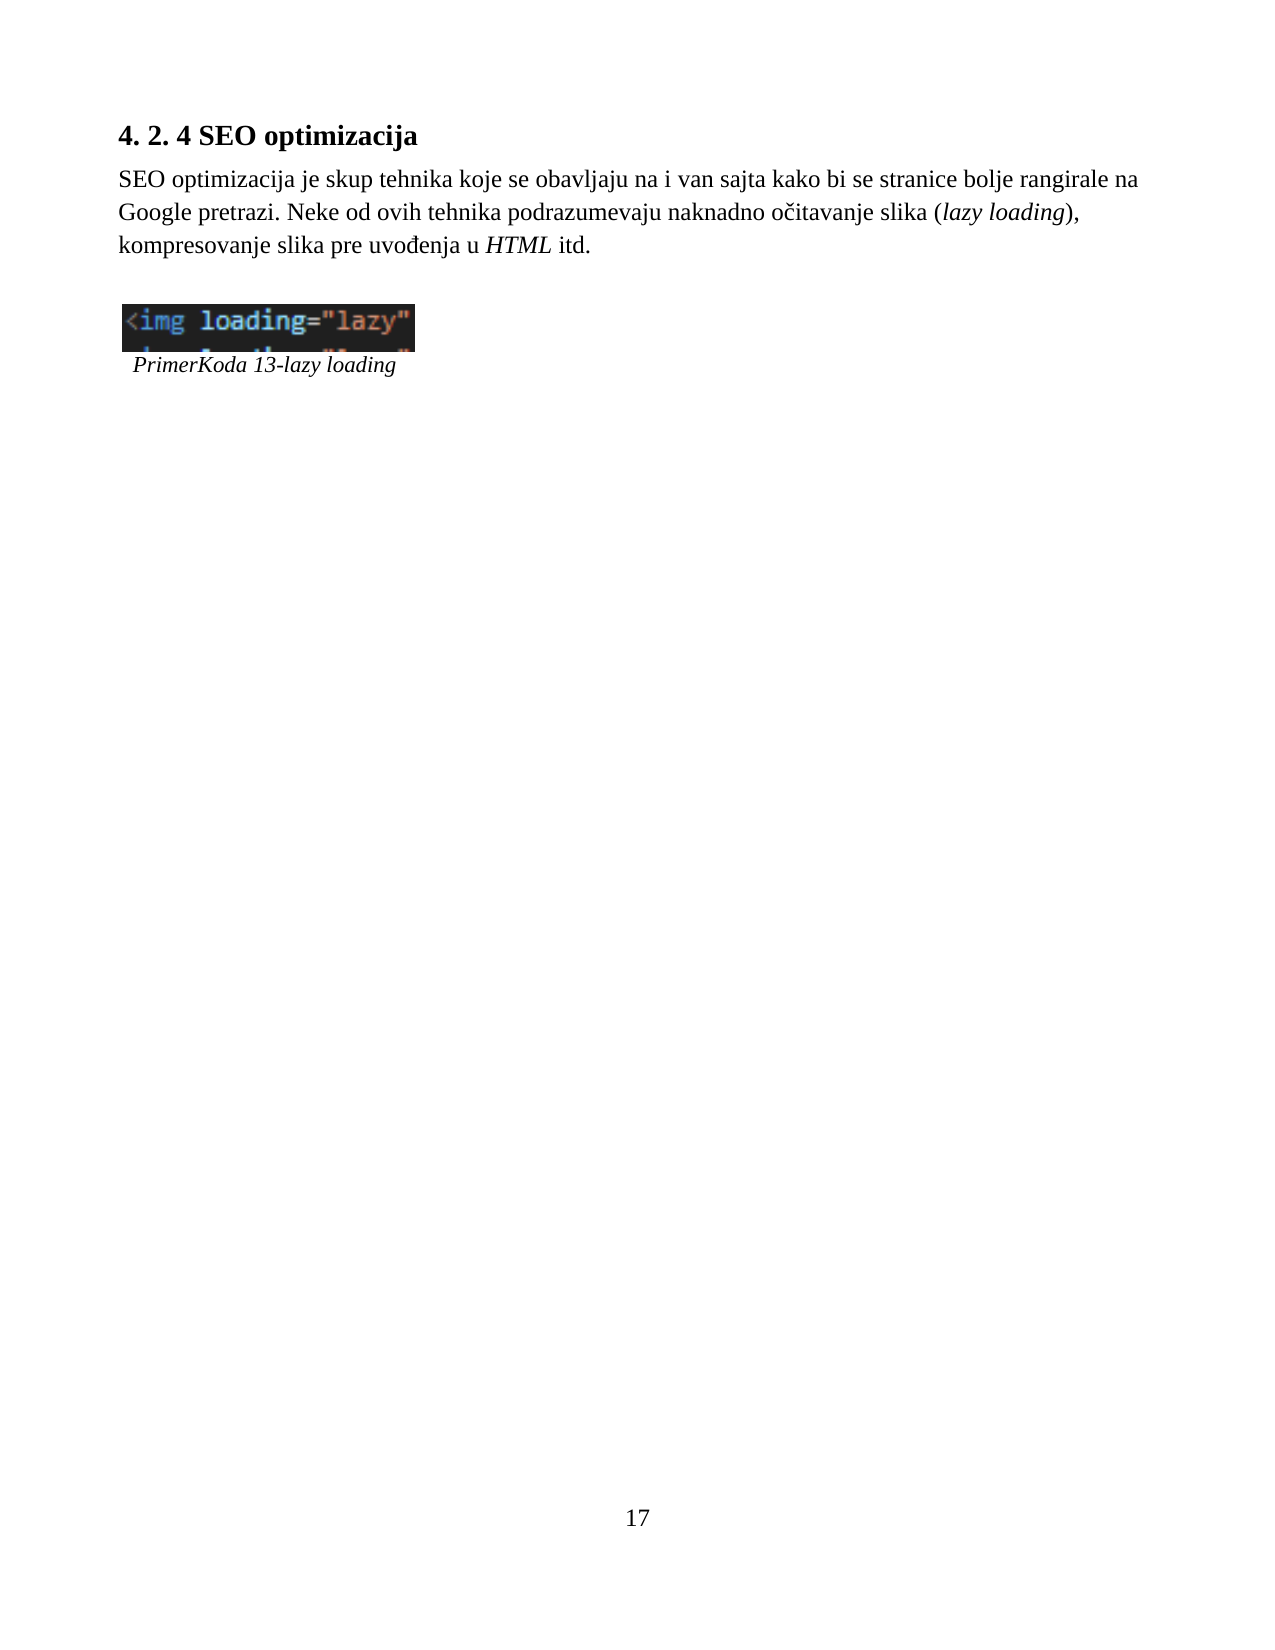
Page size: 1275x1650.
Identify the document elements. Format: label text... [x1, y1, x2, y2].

text PrimerKoda 13-lazy loading [122, 352, 415, 378]
text SEO optimizacija je skup tehnika koje se obavljaju na i van sajta kako bi se stranice bolje rangirale na Google pretrazi. Neke od ovih tehnika podrazumevaju naknadno očitavanje slika (lazy loading), kompresovanje slika pre uvođenja u HTML itd. [118, 164, 1157, 259]
subtitle 4. 2. 4 SEO optimizacija [118, 118, 1157, 152]
picture [122, 304, 415, 352]
